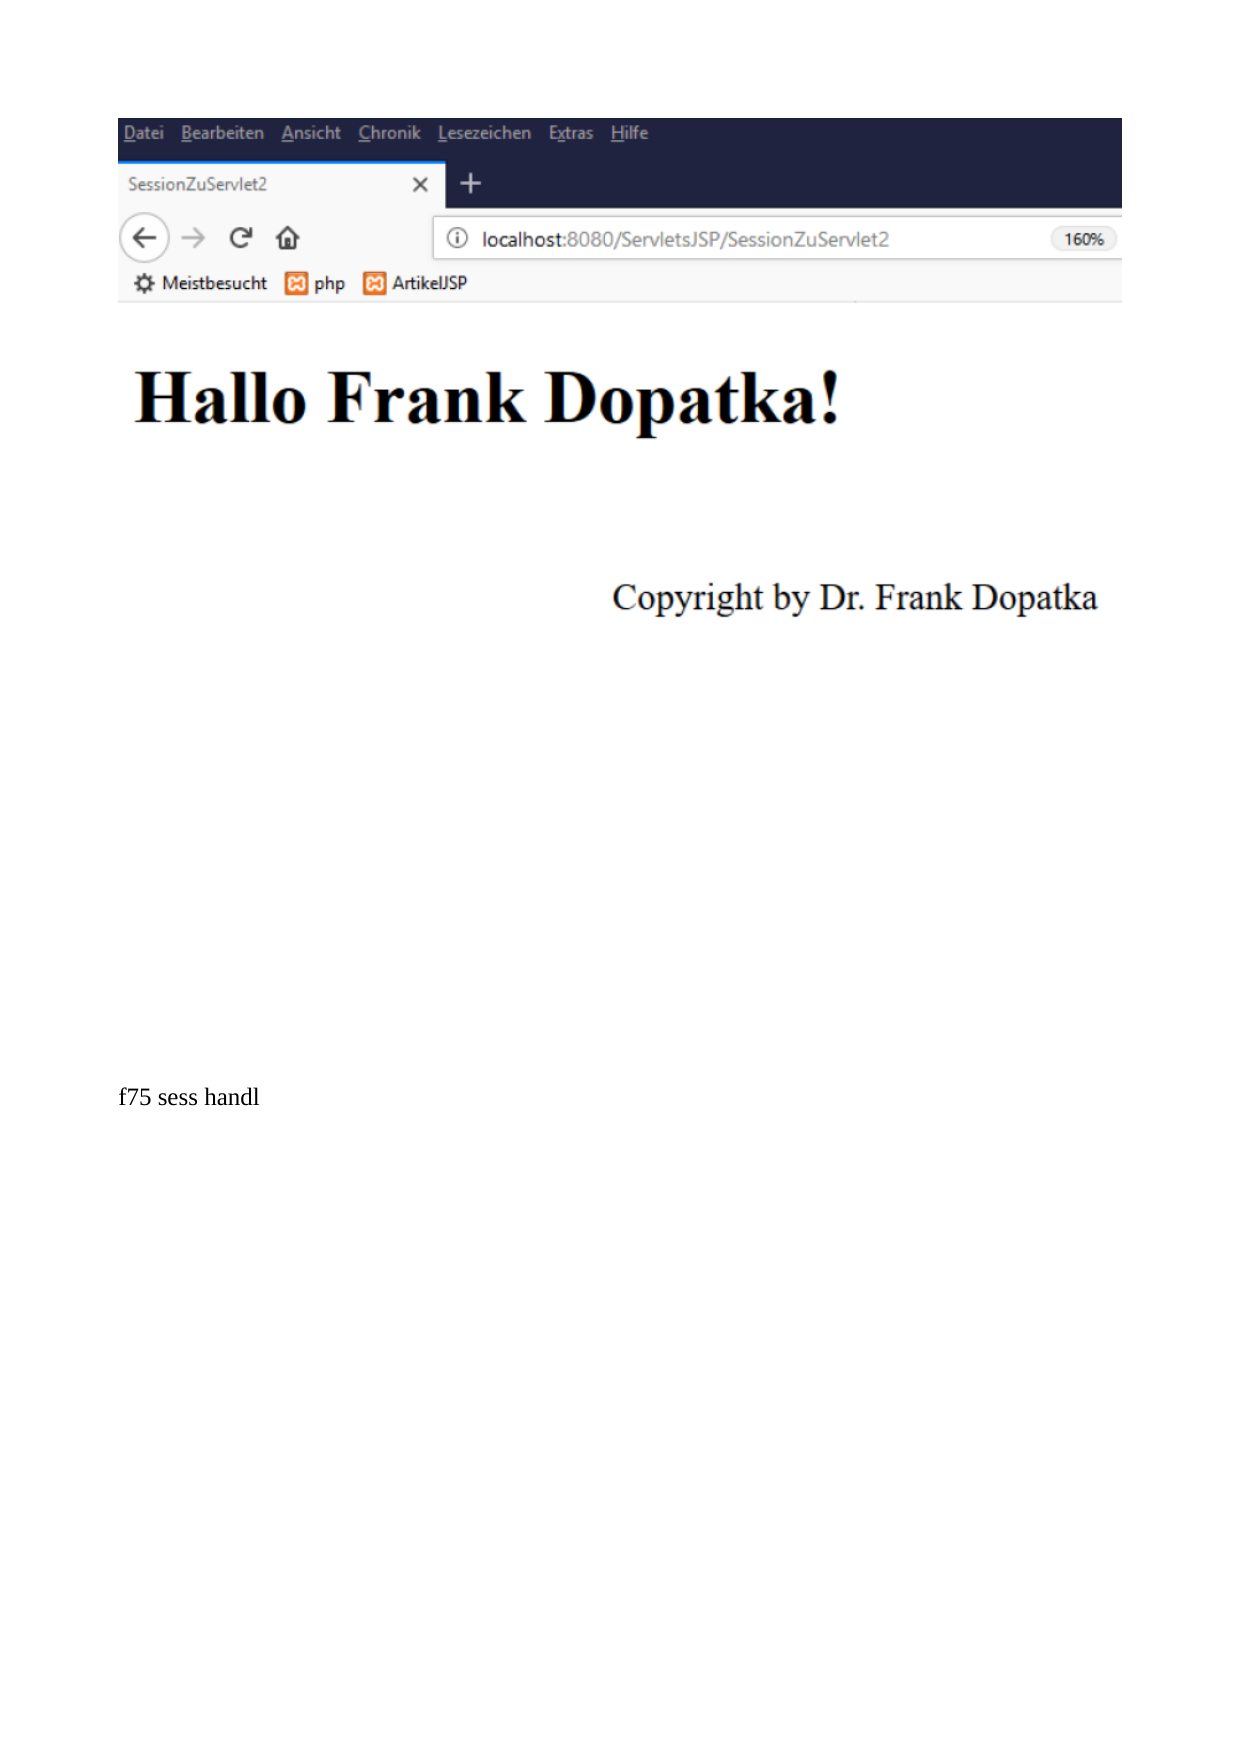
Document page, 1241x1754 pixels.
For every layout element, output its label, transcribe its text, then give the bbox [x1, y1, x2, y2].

picture [118, 118, 1122, 623]
text f75 sess handl [118, 1082, 1122, 1111]
